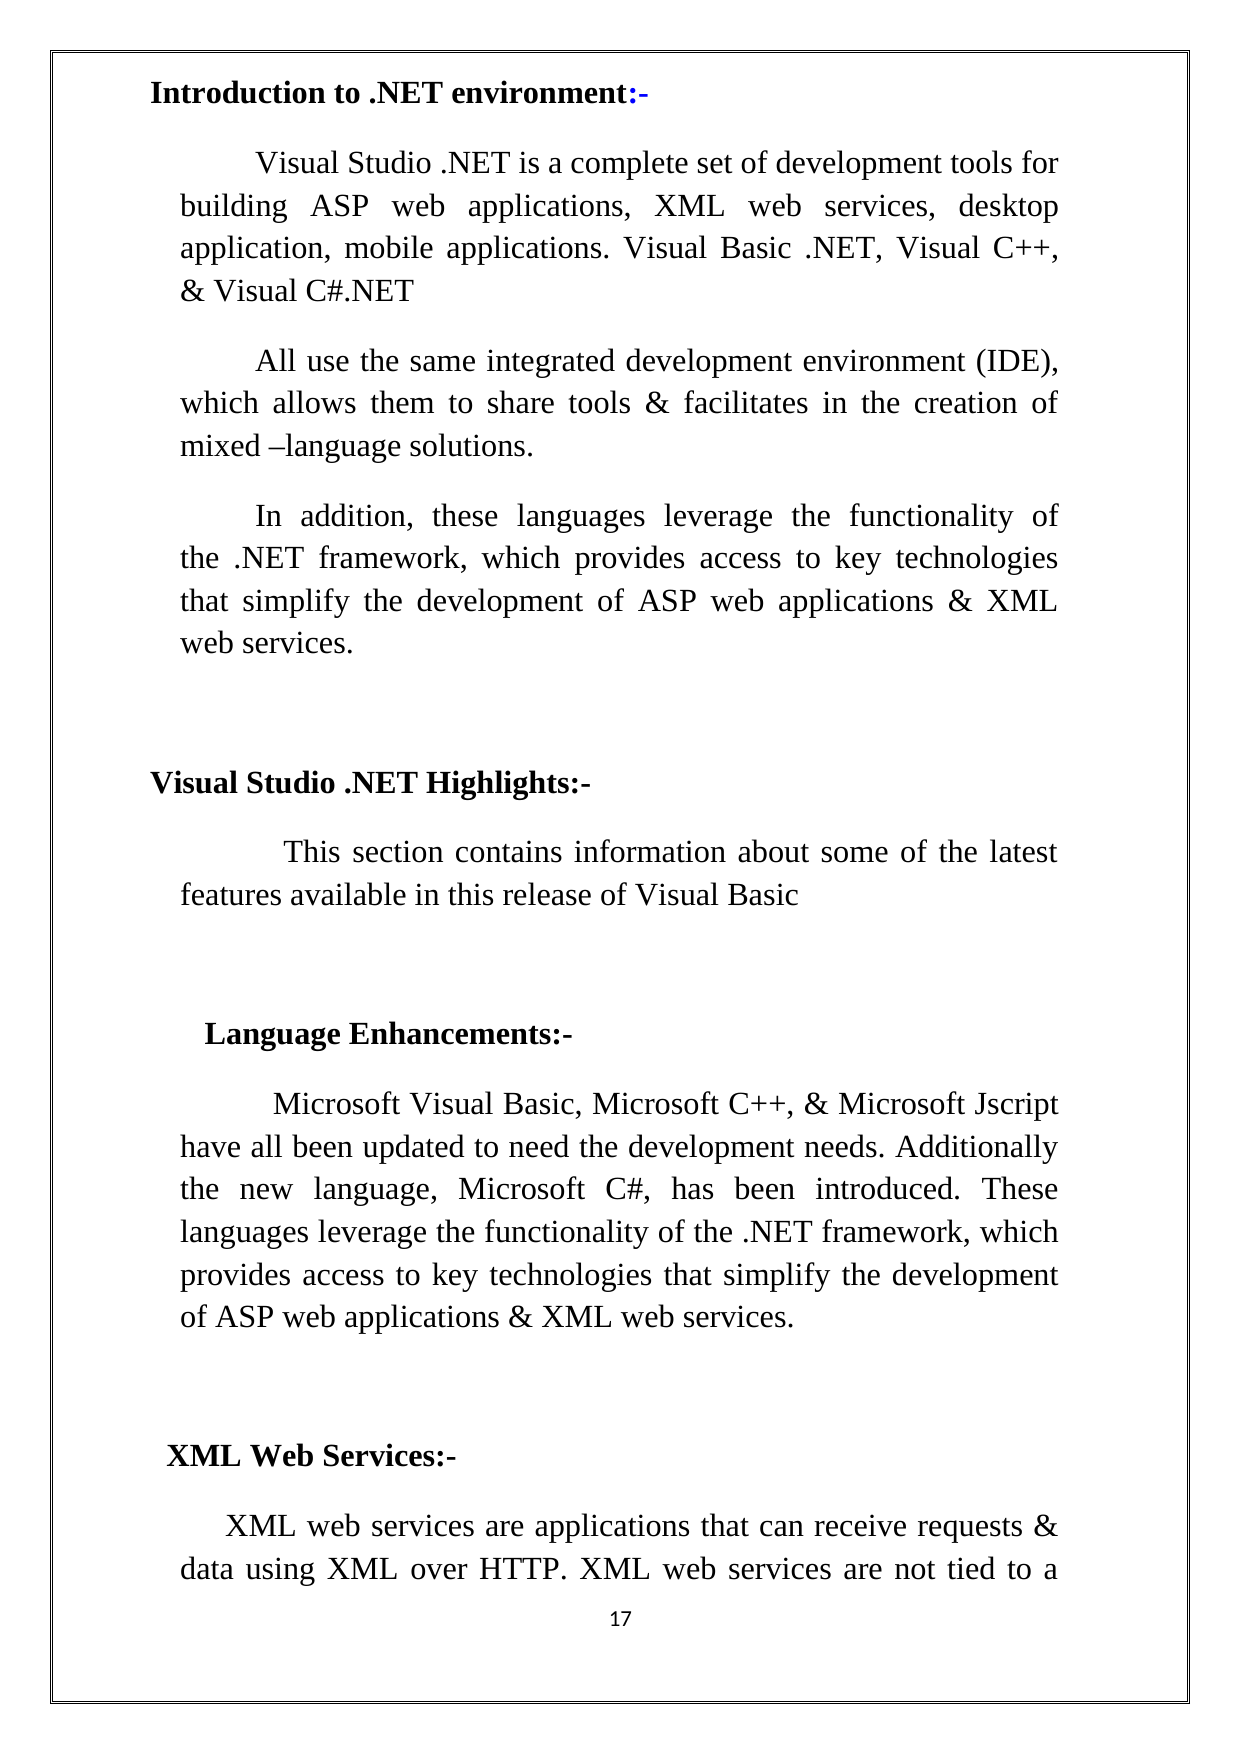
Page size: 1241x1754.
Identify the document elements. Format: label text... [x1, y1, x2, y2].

text XML web services are applications that can receive requests & data using XML over HTTP. XML web services are not tied to a [180, 1506, 1060, 1586]
text Language Enhancements:- [180, 1015, 1060, 1052]
text Introduction to .NET environment:- [150, 74, 1060, 111]
text Microsoft Visual Basic, Microsoft C++, & Microsoft Jscript have all been updated to need the development needs. Additionally the new language, Microsoft C#, has been introduced. These languages leverage the functionality of the .NET framework, which provides access to key technologies that simplify the development of ASP web applications & XML web services. [180, 1084, 1060, 1334]
text This section contains information about some of the latest features available in this release of Visual Basic [180, 833, 1060, 912]
text All use the same integrated development environment (IDE), which allows them to share tools & facilitates in the creation of mixed –language solutions. [180, 341, 1060, 463]
text In addition, these languages leverage the functionality of the .NET framework, which provides access to key technologies that simplify the development of ASP web applications & XML web services. [180, 496, 1060, 661]
text XML Web Services:- [150, 1437, 1060, 1474]
text Visual Studio .NET is a complete set of development tools for building ASP web applications, XML web services, desktop application, mobile applications. Visual Basic .NET, Visual C++, & Visual C#.NET [180, 143, 1060, 308]
text Visual Studio .NET Highlights:- [150, 763, 1060, 800]
